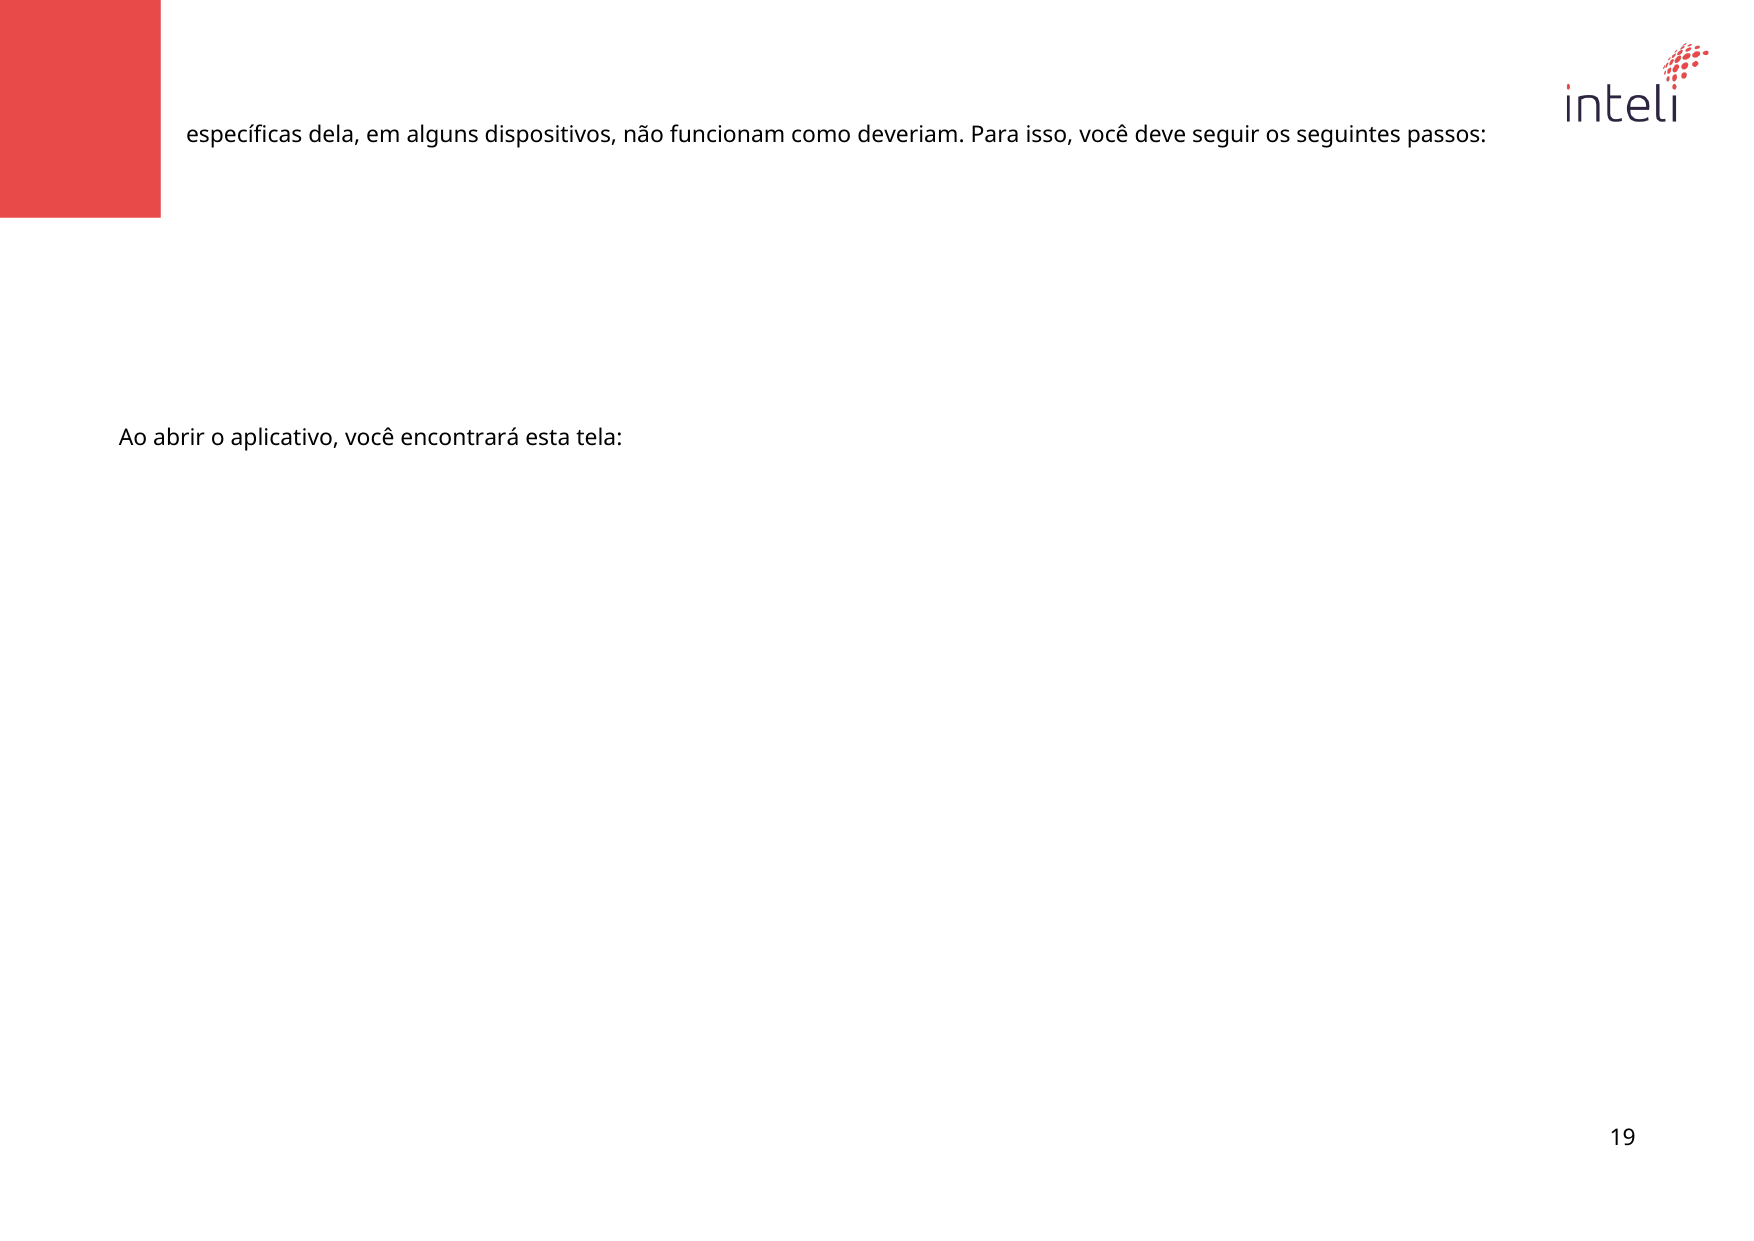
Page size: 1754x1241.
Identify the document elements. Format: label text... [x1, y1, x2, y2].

text Ao abrir o aplicativo, você encontrará esta tela: [118, 421, 1636, 452]
picture [1566, 43, 1709, 122]
picture [0, 0, 161, 218]
text específicas dela, em alguns dispositivos, não funcionam como deveriam. Para isso, você deve seguir os seguintes passos: [118, 118, 1636, 150]
